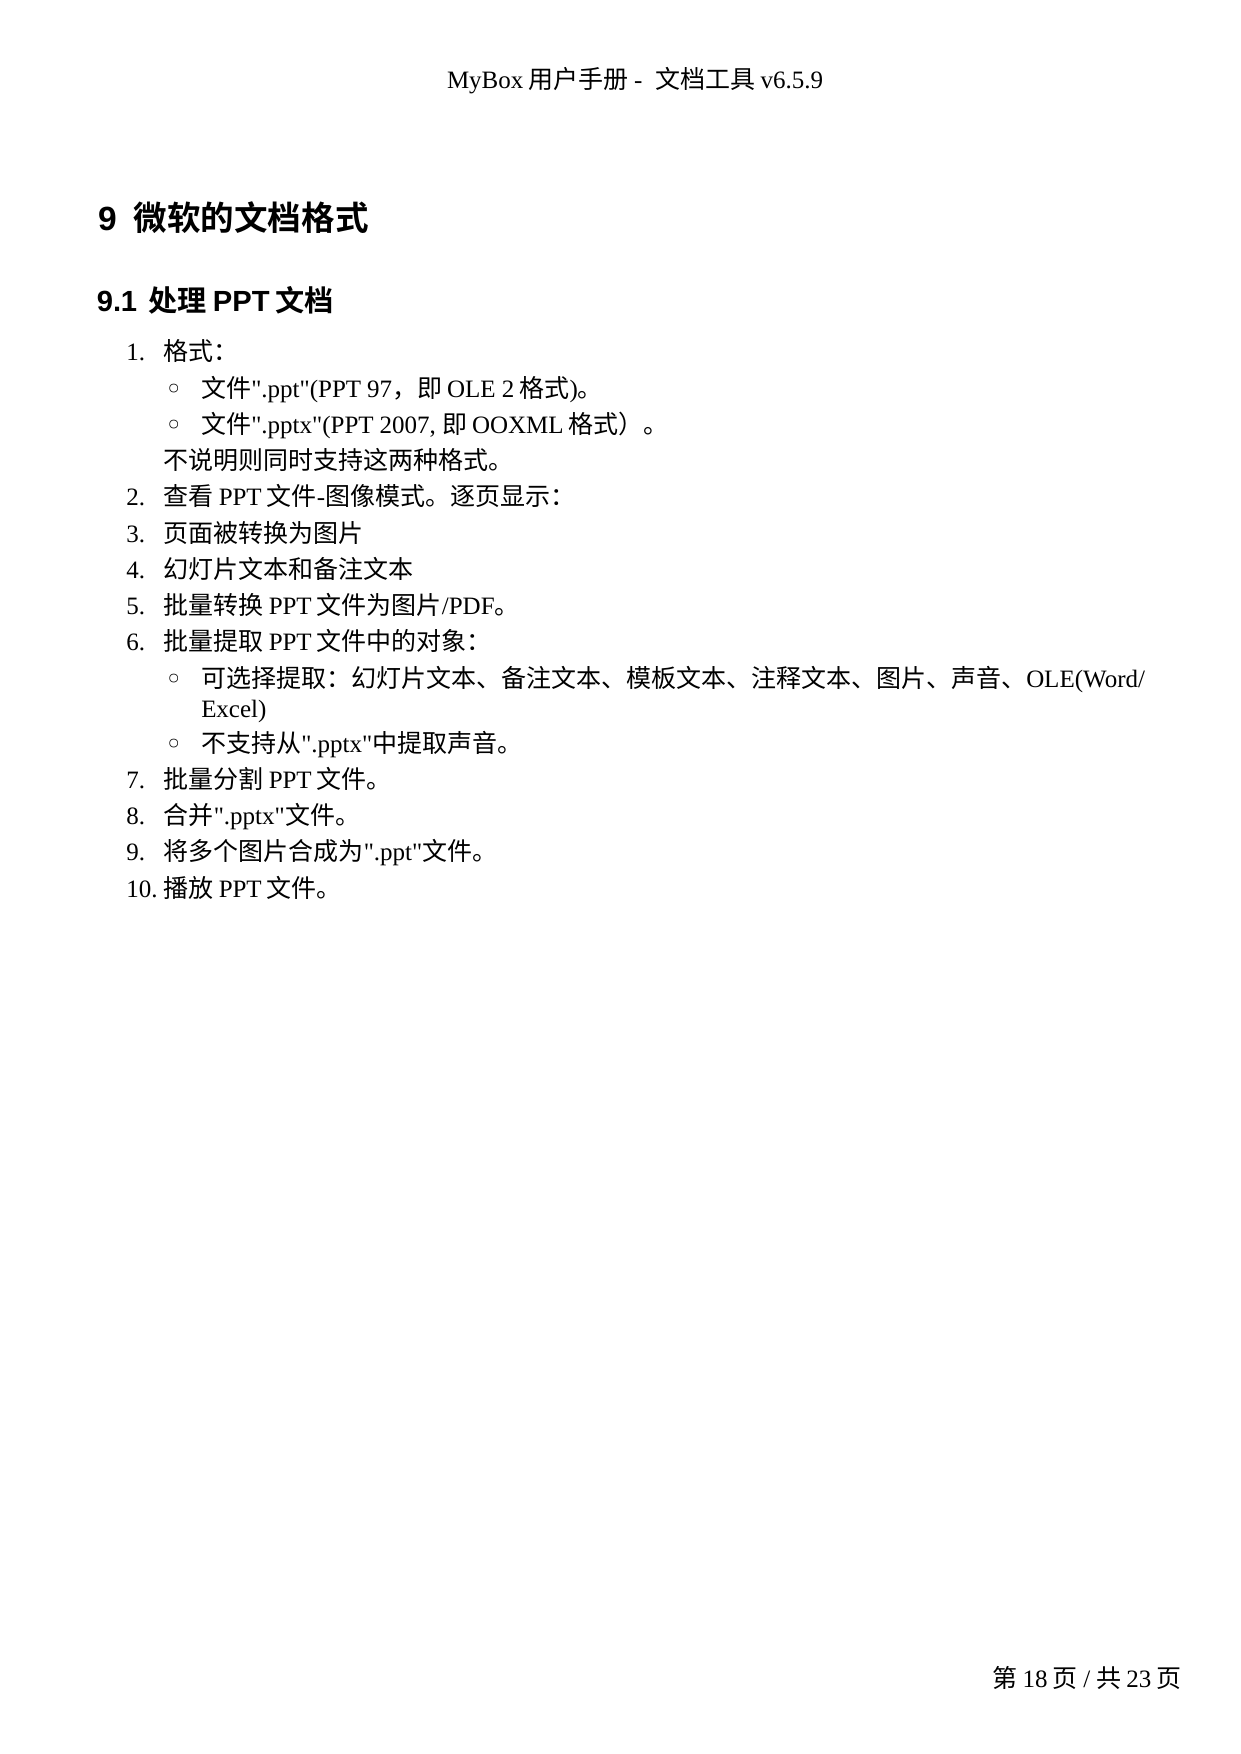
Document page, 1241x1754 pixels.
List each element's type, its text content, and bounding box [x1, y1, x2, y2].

list 将多个图片合成为".ppt"文件。 [126, 832, 1181, 868]
list 不支持从".pptx"中提取声音。 [163, 723, 1181, 759]
list 页面被转换为图片 [126, 513, 1181, 549]
list 批量分割PPT文件。 [126, 759, 1181, 796]
list 合并".pptx"文件。 [126, 796, 1181, 832]
subtitle 微软的文档格式 [88, 191, 1181, 239]
list 幻灯片文本和备注文本 [126, 549, 1181, 586]
list 格式： [126, 332, 1181, 368]
list 批量提取PPT文件中的对象： [126, 622, 1181, 658]
list 文件".ppt"(PPT 97，即OLE 2格式)。 [163, 368, 1181, 404]
subtitle 处理PPT文档 [88, 277, 1181, 319]
list 批量转换PPT文件为图片/PDF。 [126, 586, 1181, 622]
list 查看PPT文件-图像模式。逐页显示： [126, 477, 1181, 513]
list 文件".pptx"(PPT 2007, 即OOXML格式）。 [163, 404, 1181, 441]
list 可选择提取：幻灯片文本、备注文本、模板文本、注释文本、图片、声音、OLE(Word/Excel) [163, 658, 1181, 723]
list 播放PPT文件。 [126, 868, 1181, 904]
text 不说明则同时支持这两种格式。 [88, 441, 1181, 477]
